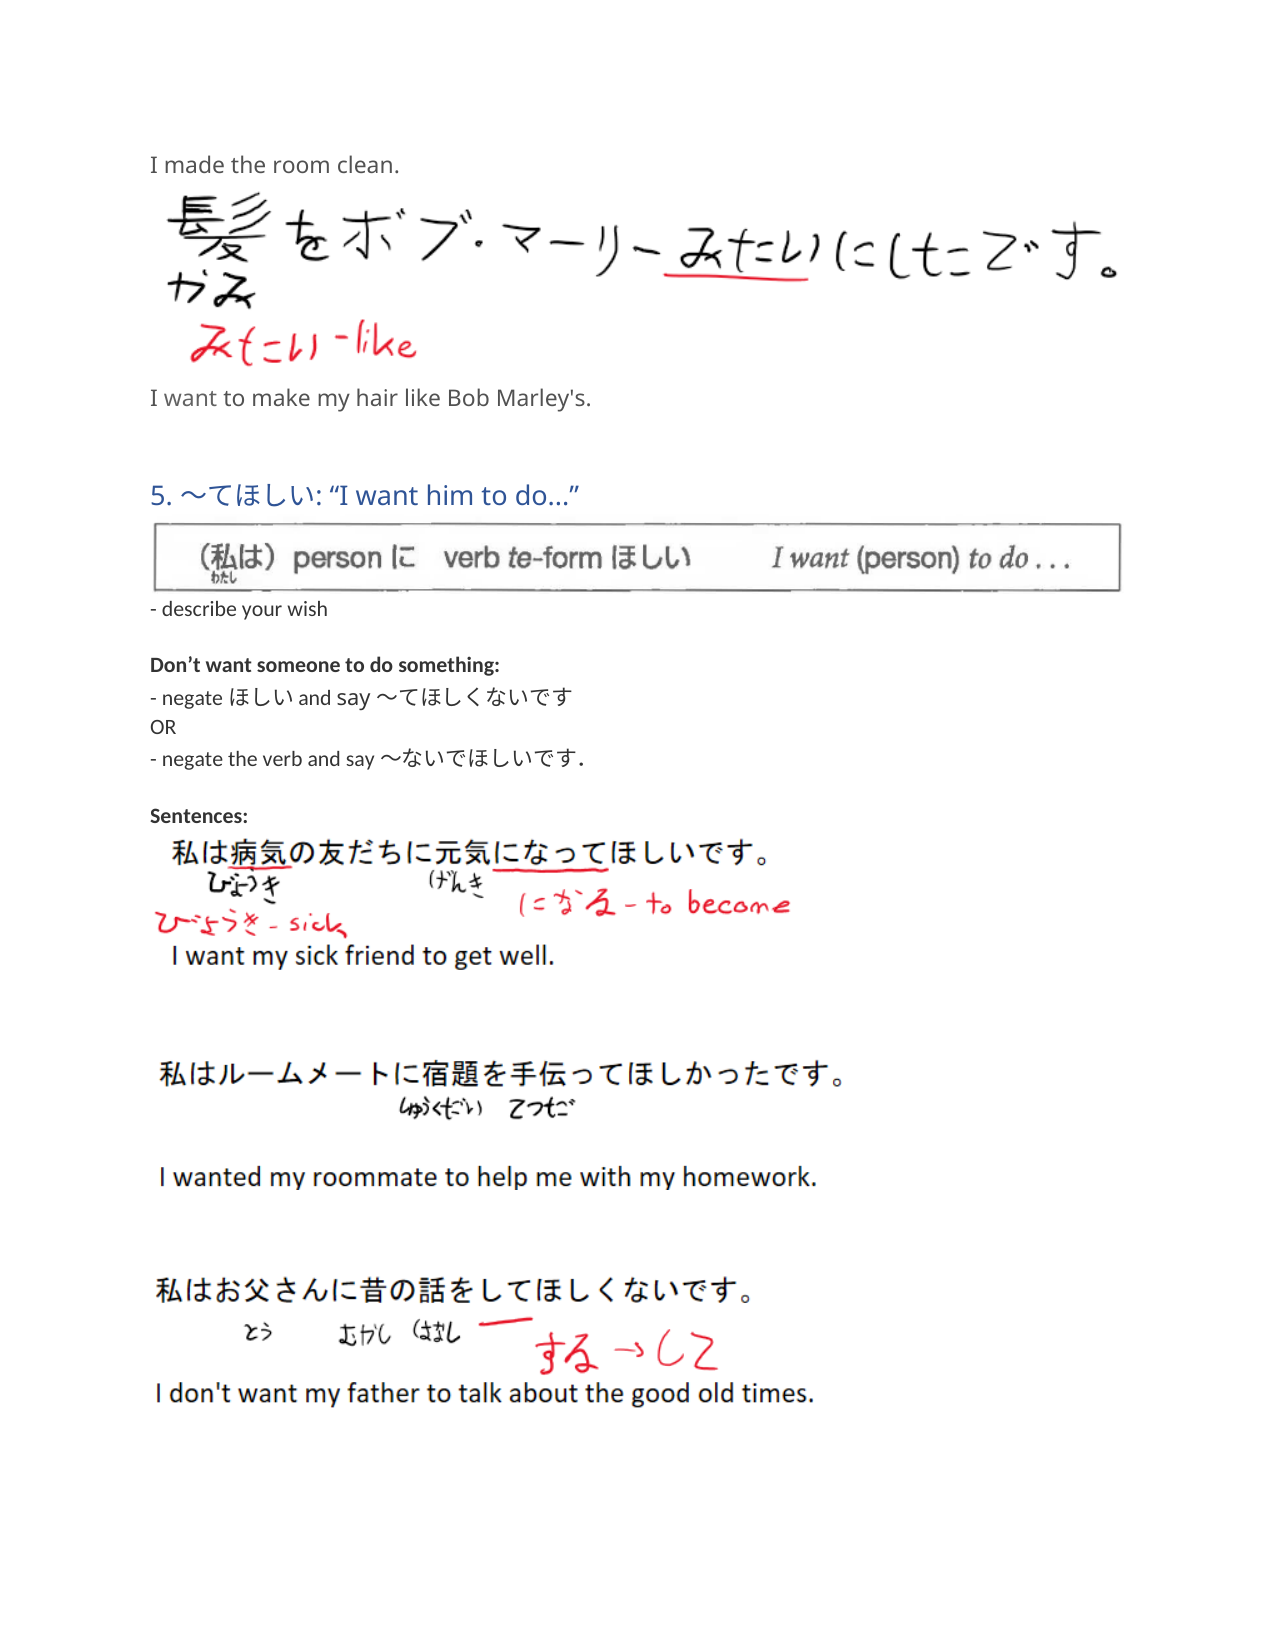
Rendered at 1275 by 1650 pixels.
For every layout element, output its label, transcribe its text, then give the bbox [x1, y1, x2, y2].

text I want to make my hair like Bob Marley's. [150, 382, 1125, 413]
picture [150, 1264, 819, 1415]
picture [150, 830, 794, 975]
picture [150, 1055, 847, 1190]
text Don’t want someone to do something: [150, 651, 1125, 678]
text I made the room clean. [150, 149, 1125, 181]
subtitle 5. ～てほしい: “I want him to do...” [150, 474, 1125, 513]
picture [150, 514, 1125, 594]
text - negate ほしいand say ～てほしくないです [150, 679, 1125, 711]
text - negate the verb and say ～ないでほしいです． [150, 741, 1125, 773]
text OR [150, 713, 1125, 739]
text Sentences: [150, 802, 1125, 829]
text - describe your wish [150, 595, 1125, 621]
picture [150, 182, 1125, 381]
